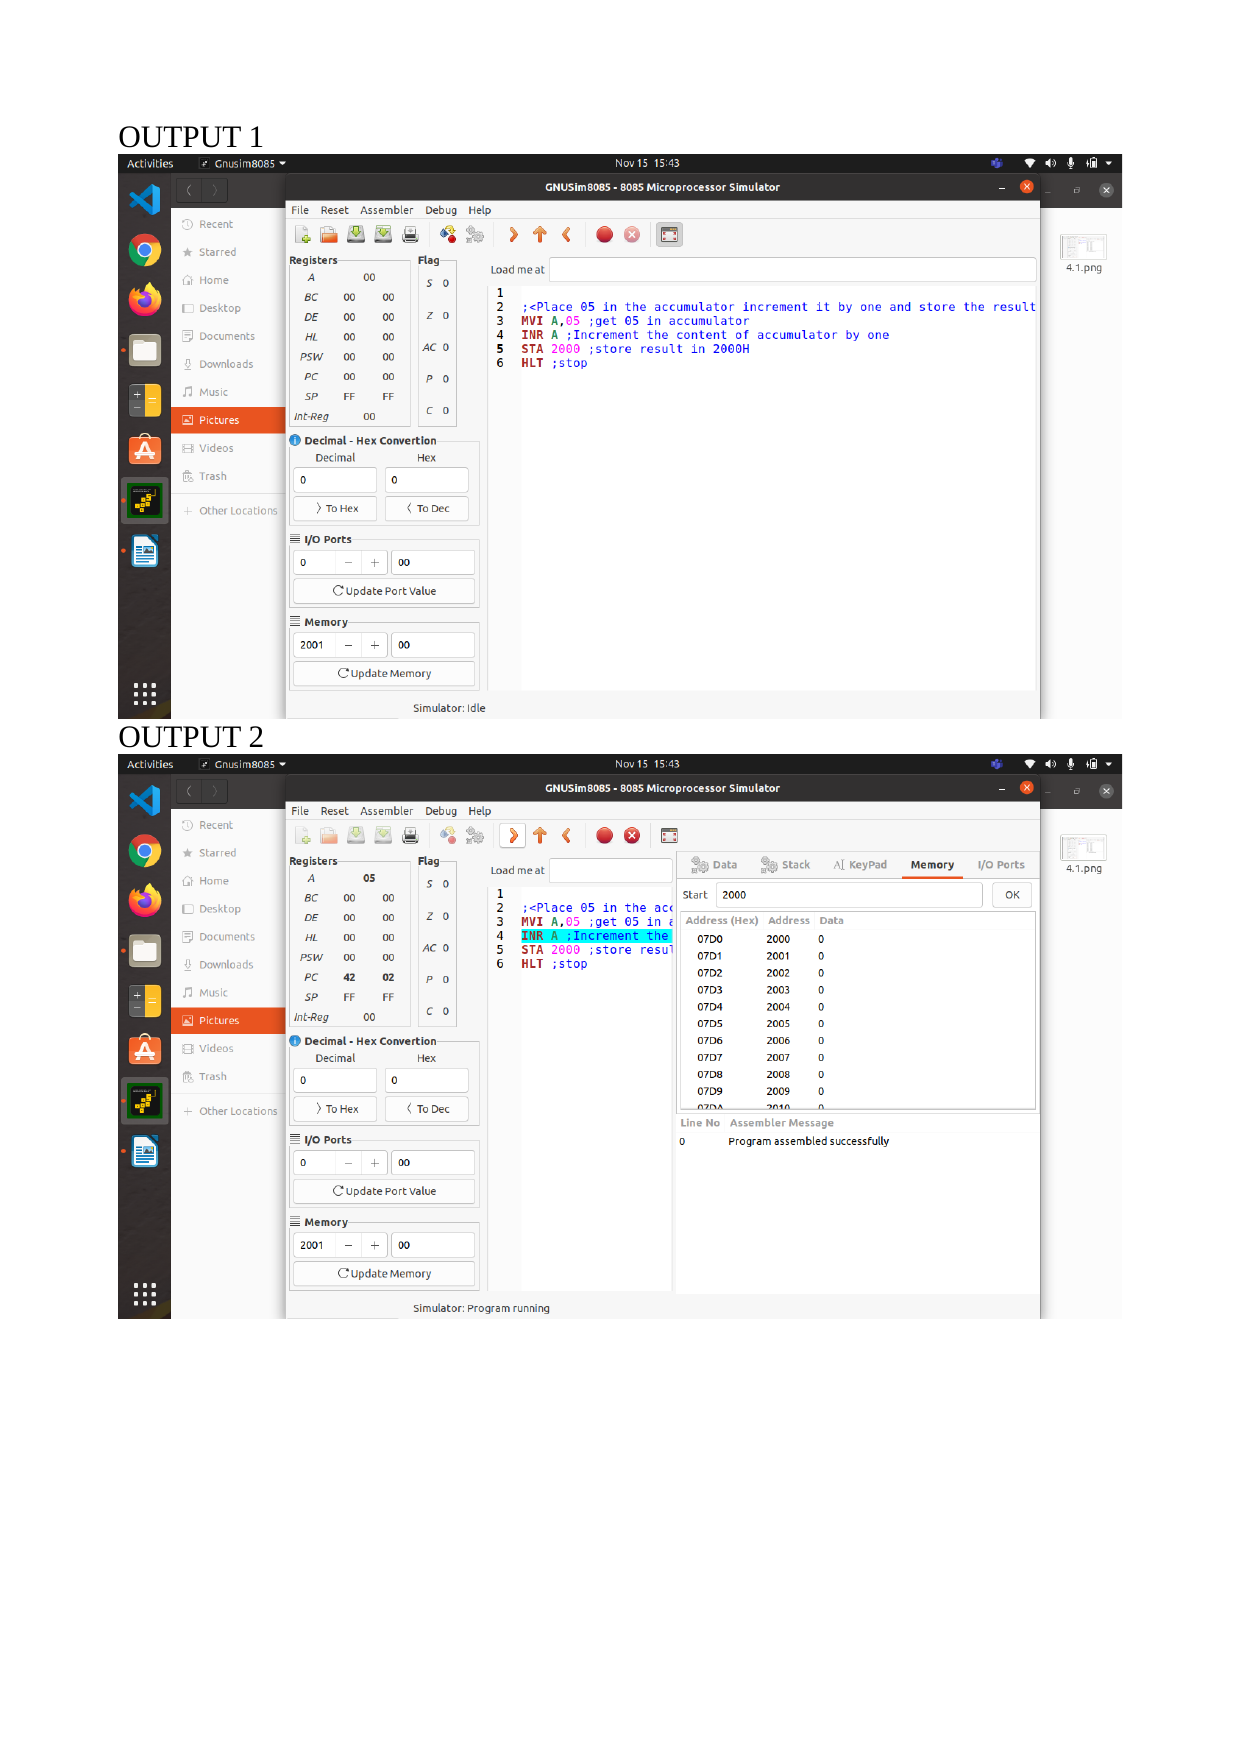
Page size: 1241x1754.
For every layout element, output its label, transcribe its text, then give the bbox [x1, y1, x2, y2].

picture [118, 754, 1123, 1319]
picture [118, 154, 1123, 719]
text OUTPUT 2 [118, 719, 1122, 754]
text OUTPUT 1 [118, 118, 1122, 154]
